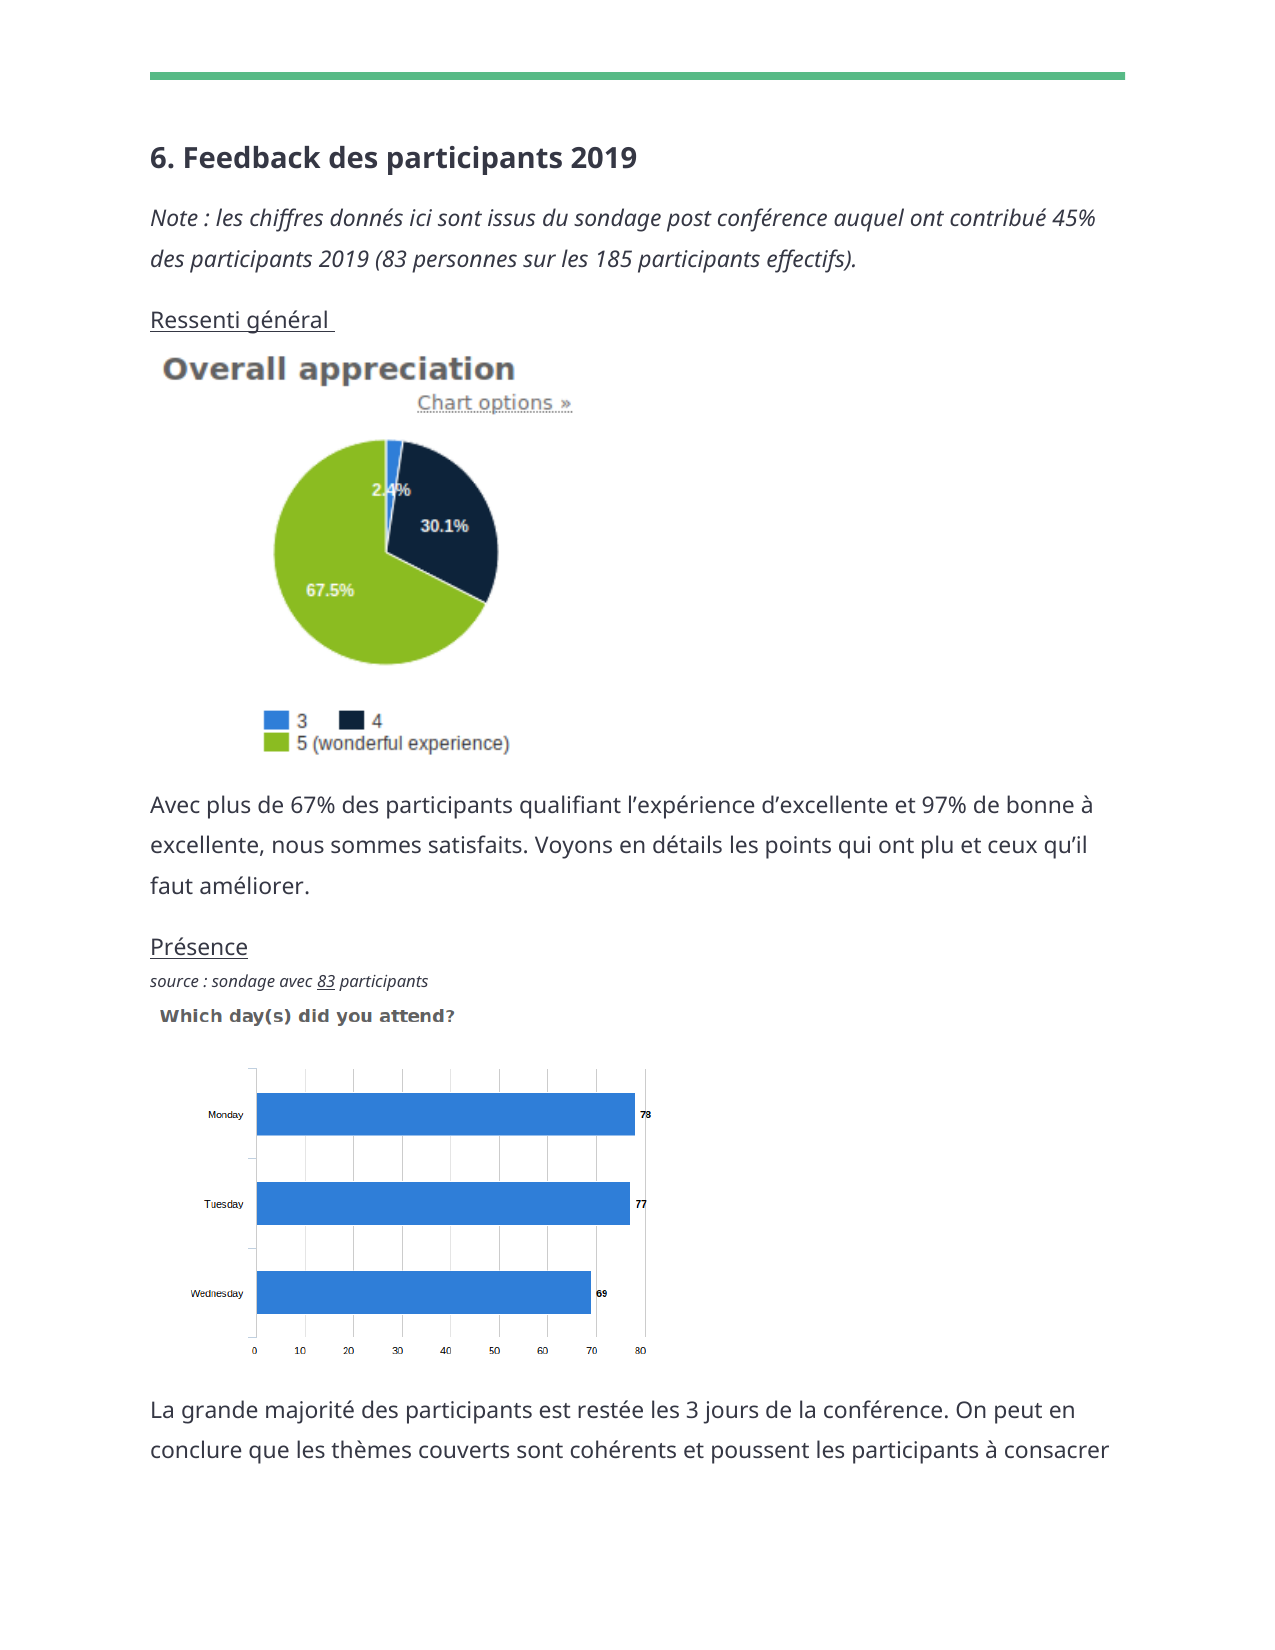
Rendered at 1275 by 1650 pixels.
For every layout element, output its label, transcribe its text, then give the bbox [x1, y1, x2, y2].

text Ressenti général Avec plus de 67% des participants qualifiant l’expérience d’excellente et 97% de bonne à excellente, nous sommes satisfaits. Voyons en détails les points qui ont plu et ceux qu’il faut améliorer. [150, 304, 1125, 901]
text Note : les chiffres donnés ici sont issus du sondage post conférence auquel ont contribué 45% des participants 2019 (83 personnes sur les 185 participants effectifs). [150, 202, 1125, 274]
picture [150, 72, 1125, 80]
subtitle 6. Feedback des participants 2019 [150, 137, 1125, 177]
text La grande majorité des participants est restée les 3 jours de la conférence. On peut en conclure que les thèmes couverts sont cohérents et poussent les participants à consacrer [150, 1394, 1125, 1466]
picture [150, 1001, 678, 1364]
picture [150, 345, 607, 780]
text Présence source : sondage avec 83 participants [150, 931, 1125, 1363]
